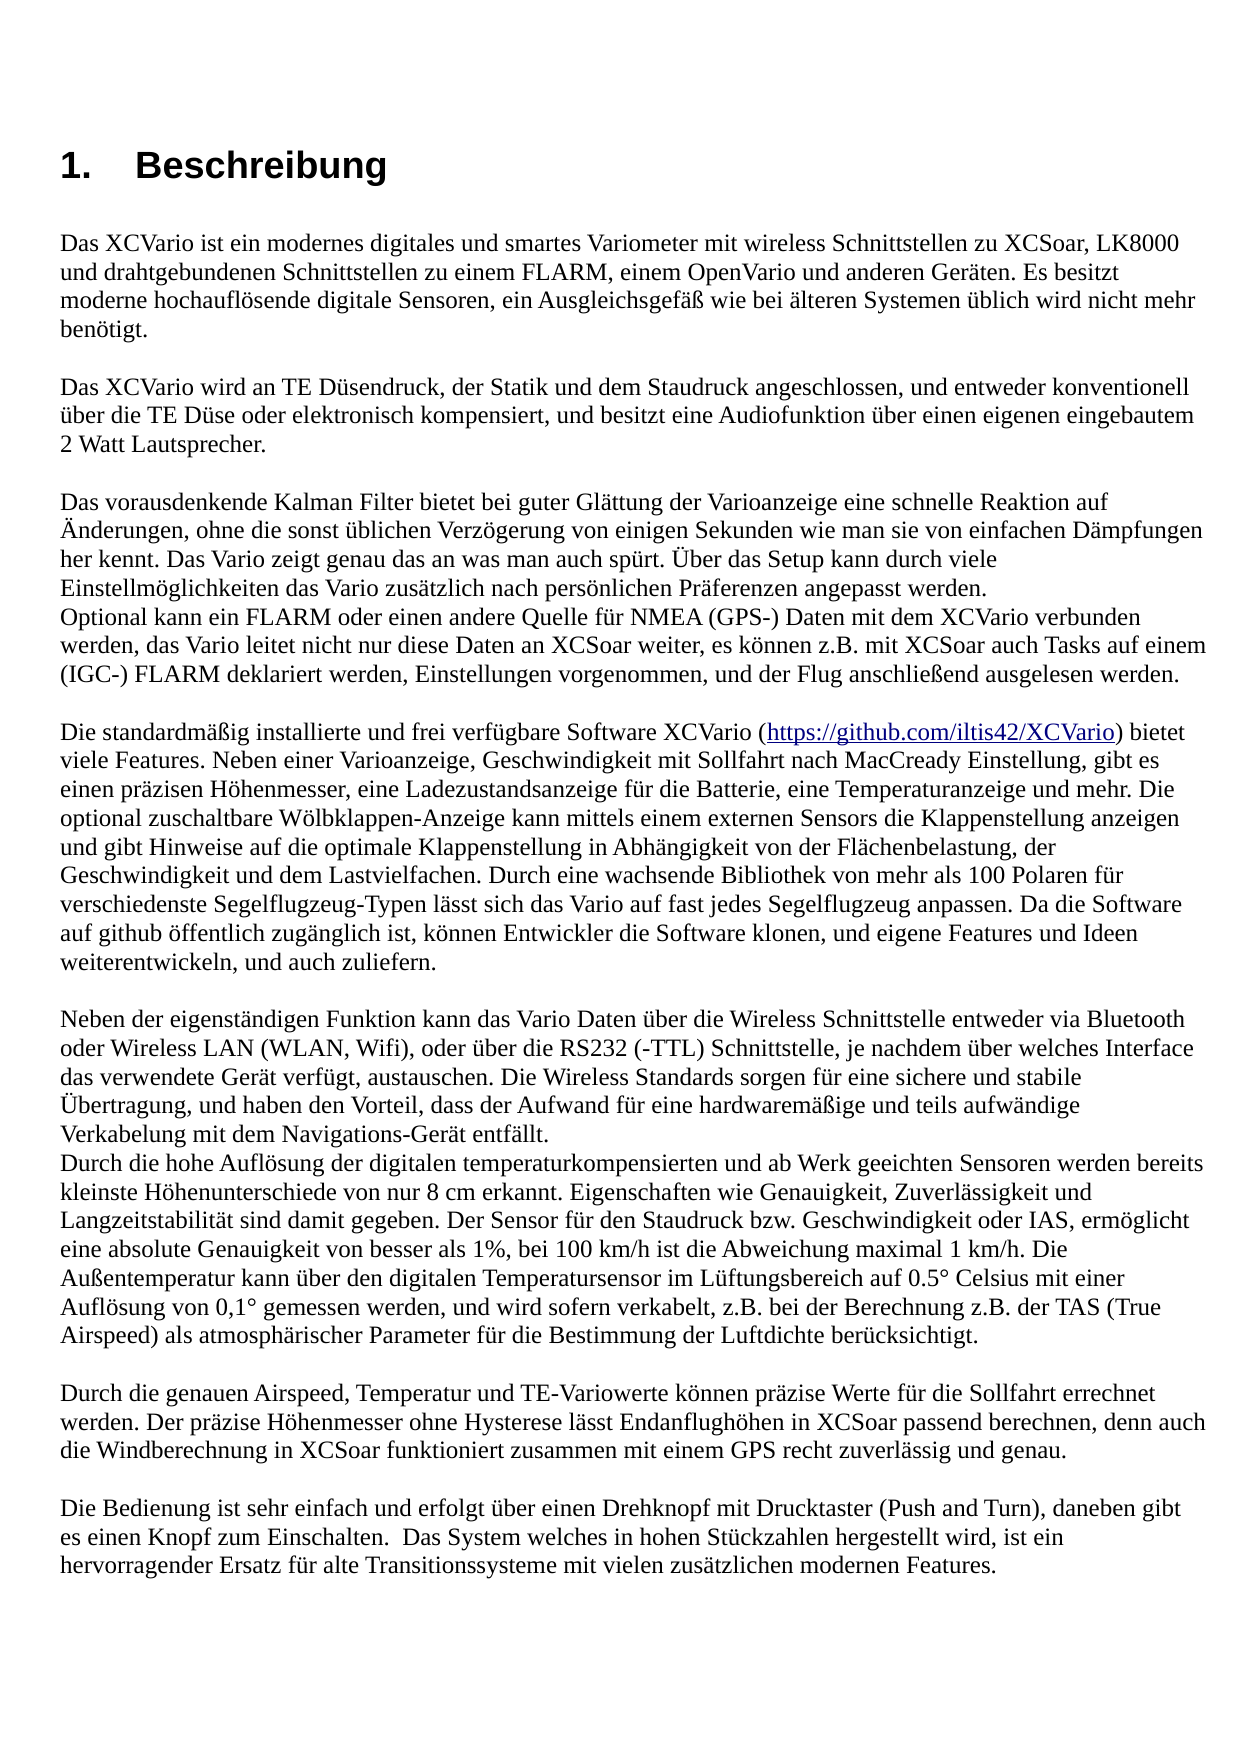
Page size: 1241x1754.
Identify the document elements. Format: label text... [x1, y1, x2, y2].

text Optional kann ein FLARM oder einen andere Quelle für NMEA (GPS-) Daten mit dem XCVario verbunden werden, das Vario leitet nicht nur diese Daten an XCSoar weiter, es können z.B. mit XCSoar auch Tasks auf einem (IGC-) FLARM deklariert werden, Einstellungen vorgenommen, und der Flug anschließend ausgelesen werden. [60, 602, 1207, 688]
text Das vorausdenkende Kalman Filter bietet bei guter Glättung der Varioanzeige eine schnelle Reaktion auf Änderungen, ohne die sonst üblichen Verzögerung von einigen Sekunden wie man sie von einfachen Dämpfungen her kennt. Das Vario zeigt genau das an was man auch spürt. Über das Setup kann durch viele Einstellmöglichkeiten das Vario zusätzlich nach persönlichen Präferenzen angepasst werden. [60, 487, 1207, 602]
text Die Bedienung ist sehr einfach und erfolgt über einen Drehknopf mit Drucktaster (Push and Turn), daneben gibt es einen Knopf zum Einschalten. Das System welches in hohen Stückzahlen hergestellt wird, ist ein hervorragender Ersatz für alte Transitionssysteme mit vielen zusätzlichen modernen Features. [60, 1493, 1207, 1579]
text Neben der eigenständigen Funktion kann das Vario Daten über die Wireless Schnittstelle entweder via Bluetooth oder Wireless LAN (WLAN, Wifi), oder über die RS232 (-TTL) Schnittstelle, je nachdem über welches Interface das verwendete Gerät verfügt, austauschen. Die Wireless Standards sorgen für eine sichere und stabile Übertragung, und haben den Vorteil, dass der Aufwand für eine hardwaremäßige und teils aufwändige Verkabelung mit dem Navigations-Gerät entfällt. [60, 1004, 1207, 1148]
text Durch die genauen Airspeed, Temperatur und TE-Variowerte können präzise Werte für die Sollfahrt errechnet werden. Der präzise Höhenmesser ohne Hysterese lässt Endanflughöhen in XCSoar passend berechnen, denn auch die Windberechnung in XCSoar funktioniert zusammen mit einem GPS recht zuverlässig und genau. [60, 1378, 1207, 1464]
text Durch die hohe Auflösung der digitalen temperaturkompensierten und ab Werk geeichten Sensoren werden bereits kleinste Höhenunterschiede von nur 8 cm erkannt. Eigenschaften wie Genauigkeit, Zuverlässigkeit und Langzeitstabilität sind damit gegeben. Der Sensor für den Staudruck bzw. Geschwindigkeit oder IAS, ermöglicht eine absolute Genauigkeit von besser als 1%, bei 100 km/h ist die Abweichung maximal 1 km/h. Die Außentemperatur kann über den digitalen Temperatursensor im Lüftungsbereich auf 0.5° Celsius mit einer Auflösung von 0,1° gemessen werden, und wird sofern verkabelt, z.B. bei der Berechnung z.B. der TAS (True Airspeed) als atmosphärischer Parameter für die Bestimmung der Luftdichte berücksichtigt. [60, 1148, 1207, 1349]
text Die standardmäßig installierte und frei verfügbare Software XCVario (https://github.com/iltis42/XCVario) bietet viele Features. Neben einer Varioanzeige, Geschwindigkeit mit Sollfahrt nach MacCready Einstellung, gibt es einen präzisen Höhenmesser, eine Ladezustandsanzeige für die Batterie, eine Temperaturanzeige und mehr. Die optional zuschaltbare Wölbklappen-Anzeige kann mittels einem externen Sensors die Klappenstellung anzeigen und gibt Hinweise auf die optimale Klappenstellung in Abhängigkeit von der Flächenbelastung, der Geschwindigkeit und dem Lastvielfachen. Durch eine wachsende Bibliothek von mehr als 100 Polaren für verschiedenste Segelflugzeug-Typen lässt sich das Vario auf fast jedes Segelflugzeug anpassen. Da die Software auf github öffentlich zugänglich ist, können Entwickler die Software klonen, und eigene Features und Ideen weiterentwickeln, und auch zuliefern. [60, 717, 1207, 976]
subtitle Beschreibung [60, 143, 1207, 187]
text Das XCVario ist ein modernes digitales und smartes Variometer mit wireless Schnittstellen zu XCSoar, LK8000 und drahtgebundenen Schnittstellen zu einem FLARM, einem OpenVario und anderen Geräten. Es besitzt moderne hochauflösende digitale Sensoren, ein Ausgleichsgefäß wie bei älteren Systemen üblich wird nicht mehr benötigt. [60, 228, 1207, 343]
text Das XCVario wird an TE Düsendruck, der Statik und dem Staudruck angeschlossen, und entweder konventionell über die TE Düse oder elektronisch kompensiert, und besitzt eine Audiofunktion über einen eigenen eingebautem 2 Watt Lautsprecher. [60, 372, 1207, 458]
